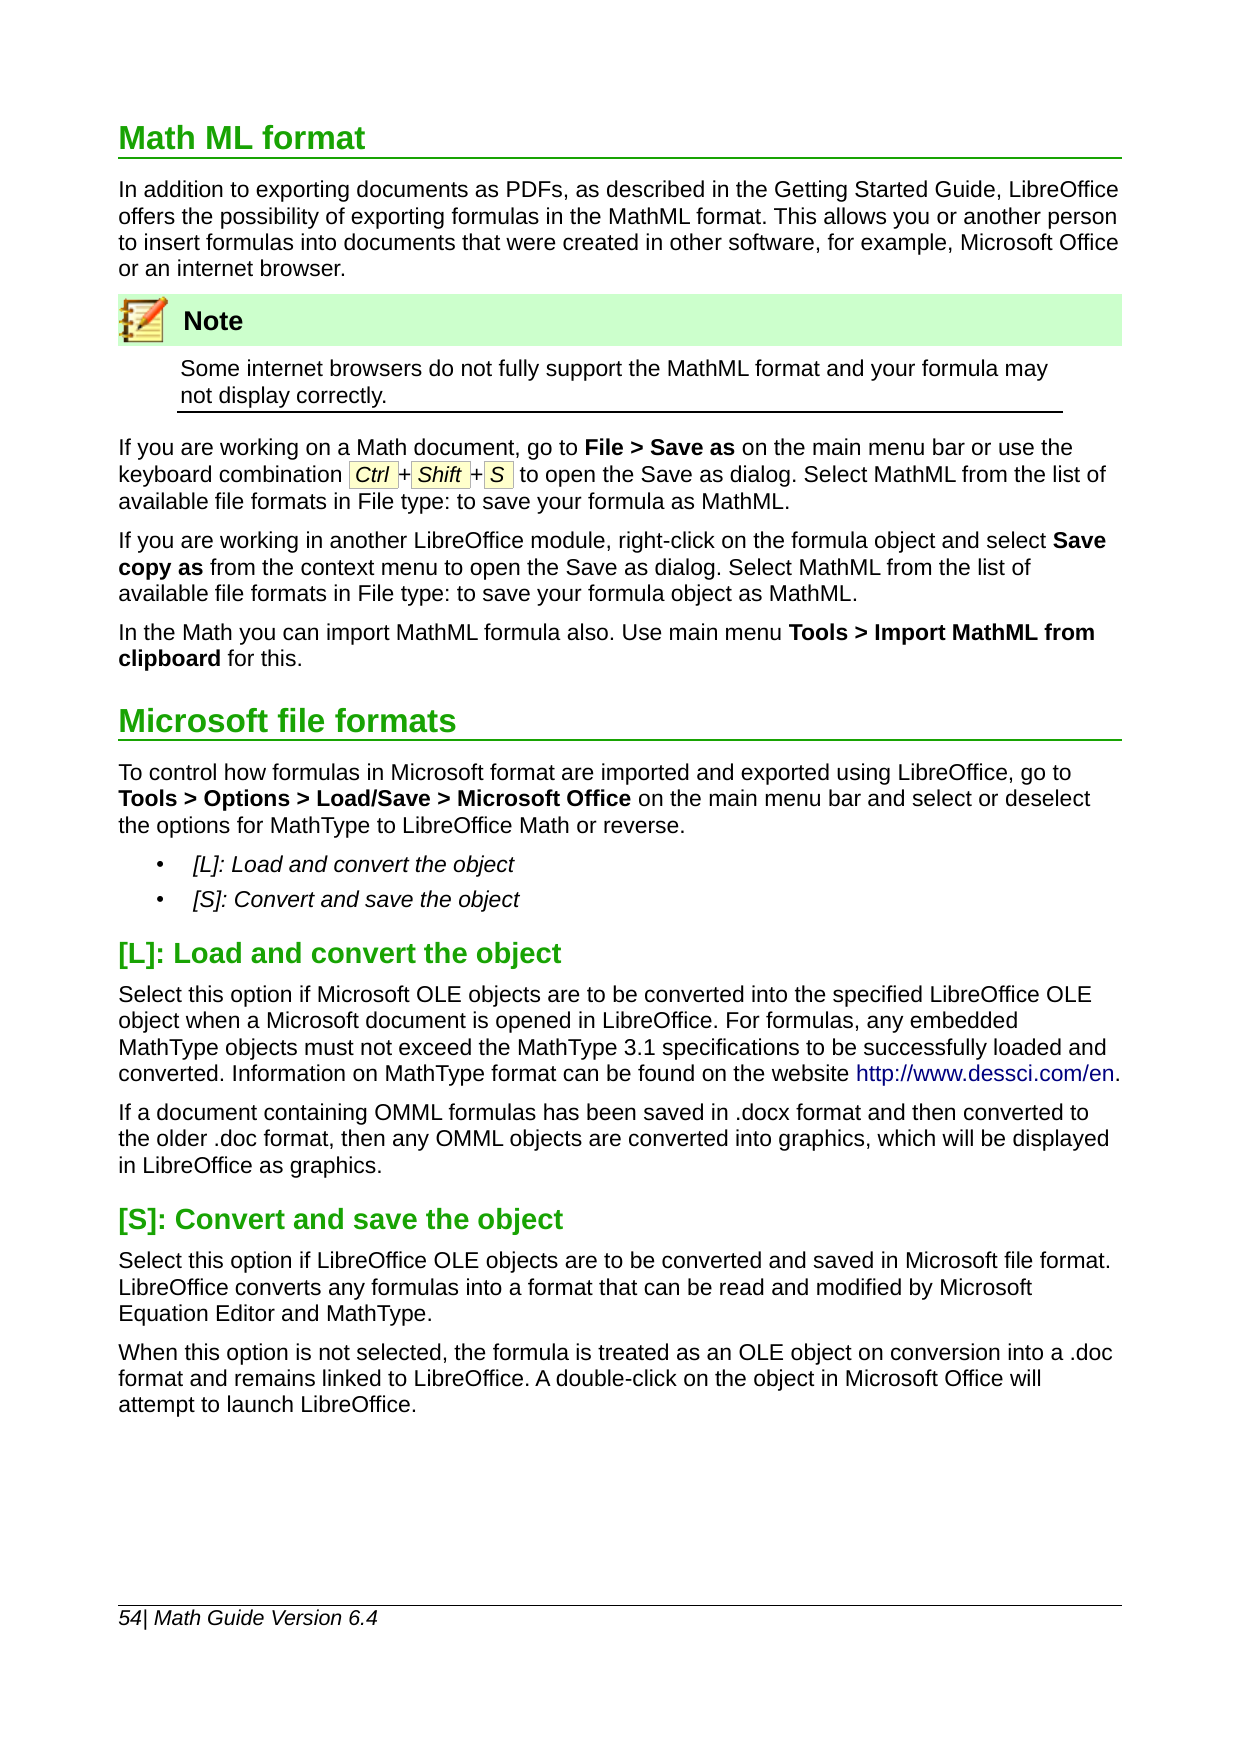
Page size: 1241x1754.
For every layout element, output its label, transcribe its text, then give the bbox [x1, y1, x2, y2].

text If you are working in another LibreOffice module, right-click on the formula object and select Save copy as from the context menu to open the Save as dialog. Select MathML from the list of available file formats in File type: to save your formula object as MathML. [118, 527, 1122, 606]
text Select this option if LibreOffice OLE objects are to be converted and saved in Microsoft file format. LibreOffice converts any formulas into a format that can be read and modified by Microsoft Equation Editor and MathType. [118, 1247, 1122, 1326]
subtitle Math ML format [118, 118, 1122, 157]
text Some internet browsers do not fully support the MathML format and your formula may not display correctly. [177, 352, 1063, 411]
text In addition to exporting documents as PDFs, as described in the Getting Started Guide, LibreOffice offers the possibility of exporting formulas in the MathML format. This allows you or another person to insert formulas into documents that were created in other software, for example, Microsoft Office or an internet browser. [118, 176, 1122, 282]
text When this option is not selected, the formula is treated as an OLE object on conversion into a .doc format and remains linked to LibreOffice. A double-click on the object in Microsoft Office will attempt to launch LibreOffice. [118, 1339, 1122, 1418]
subtitle [S]: Convert and save the object [118, 1202, 1122, 1235]
subtitle [L]: Load and convert the object [118, 936, 1122, 969]
picture [119, 295, 170, 346]
text If a document containing OMML formulas has been saved in .docx format and then converted to the older .doc format, then any OMML objects are converted into graphics, which will be displayed in LibreOffice as graphics. [118, 1099, 1122, 1178]
text To control how formulas in Microsoft format are imported and exported using LibreOffice, go to Tools > Options > Load/Save > Microsoft Office on the main menu bar and select or deselect the options for MathType to LibreOffice Math or reverse. [118, 759, 1122, 838]
list [S]: Convert and save the object [156, 886, 1122, 912]
subtitle Note [118, 294, 1122, 346]
subtitle Microsoft file formats [118, 701, 1122, 739]
text In the Math you can import MathML formula also. Use main menu Tools > Import MathML from clipboard for this. [118, 619, 1122, 671]
list [L]: Load and convert the object [156, 851, 1122, 877]
text If you are working on a Math document, go to File > Save as on the main menu bar or use the keyboard combination Ctrl+Shift+S to open the Save as dialog. Select MathML from the list of available file formats in File type: to save your formula as MathML. [118, 434, 1122, 514]
text Select this option if Microsoft OLE objects are to be converted into the specified LibreOffice OLE object when a Microsoft document is opened in LibreOffice. For formulas, any embedded MathType objects must not exceed the MathType 3.1 specifications to be successfully loaded and converted. Information on MathType format can be found on the website http://www.dessci.com/en. [118, 981, 1122, 1087]
